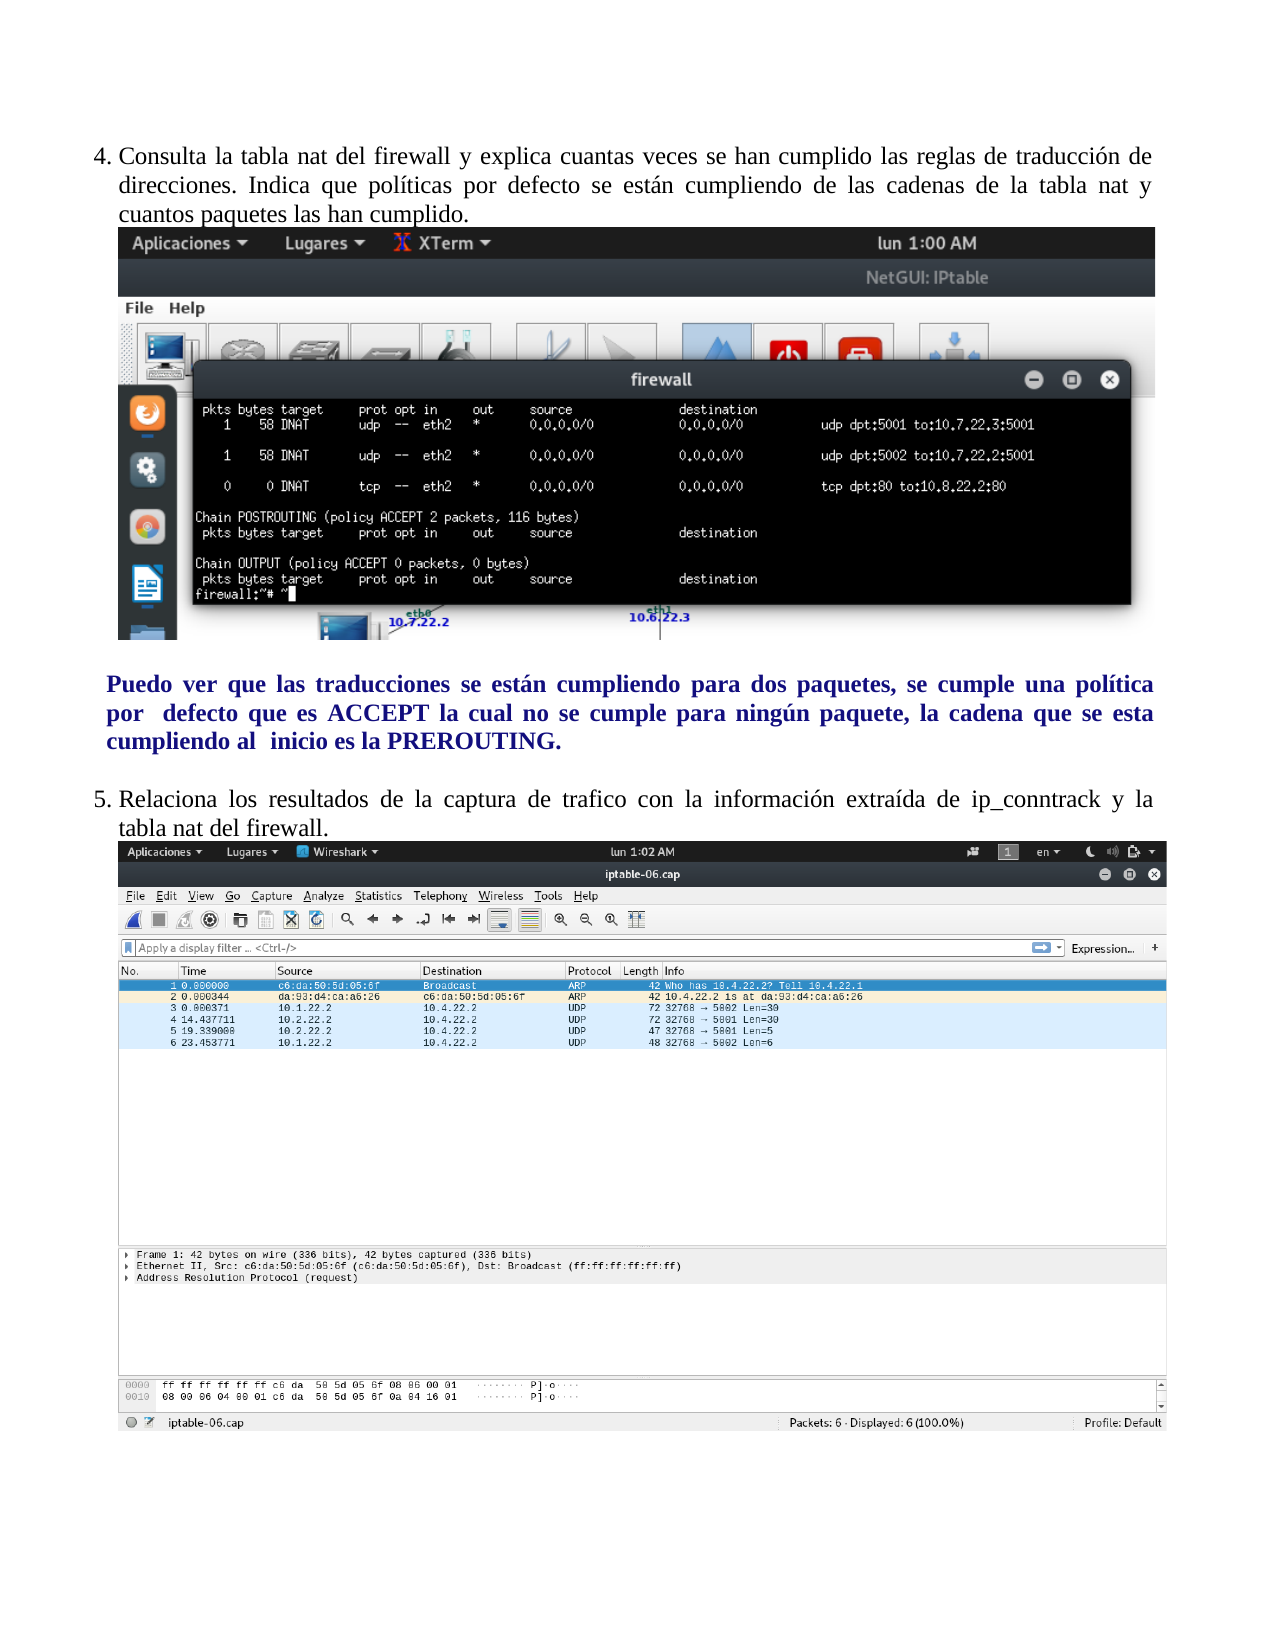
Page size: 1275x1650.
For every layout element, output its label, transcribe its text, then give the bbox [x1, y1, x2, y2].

picture [118, 227, 1156, 640]
picture [118, 841, 1167, 1431]
list Relaciona los resultados de la captura de trafico con la información extraída de ip_conntrack y la tabla nat del firewall. [106, 784, 1153, 841]
list Consulta la tabla nat del firewall y explica cuantas veces se han cumplido las reglas de traducción de direcciones. Indica que políticas por defecto se están cumpliendo de las cadenas de la tabla nat y cuantos paquetes las han cumplido. [106, 141, 1153, 227]
text Puedo ver que las traducciones se están cumpliendo para dos paquetes, se cumple una política por defecto que es ACCEPT la cual no se cumple para ningún paquete, la cadena que se esta cumpliendo al inicio es la PREROUTING. [106, 669, 1154, 755]
